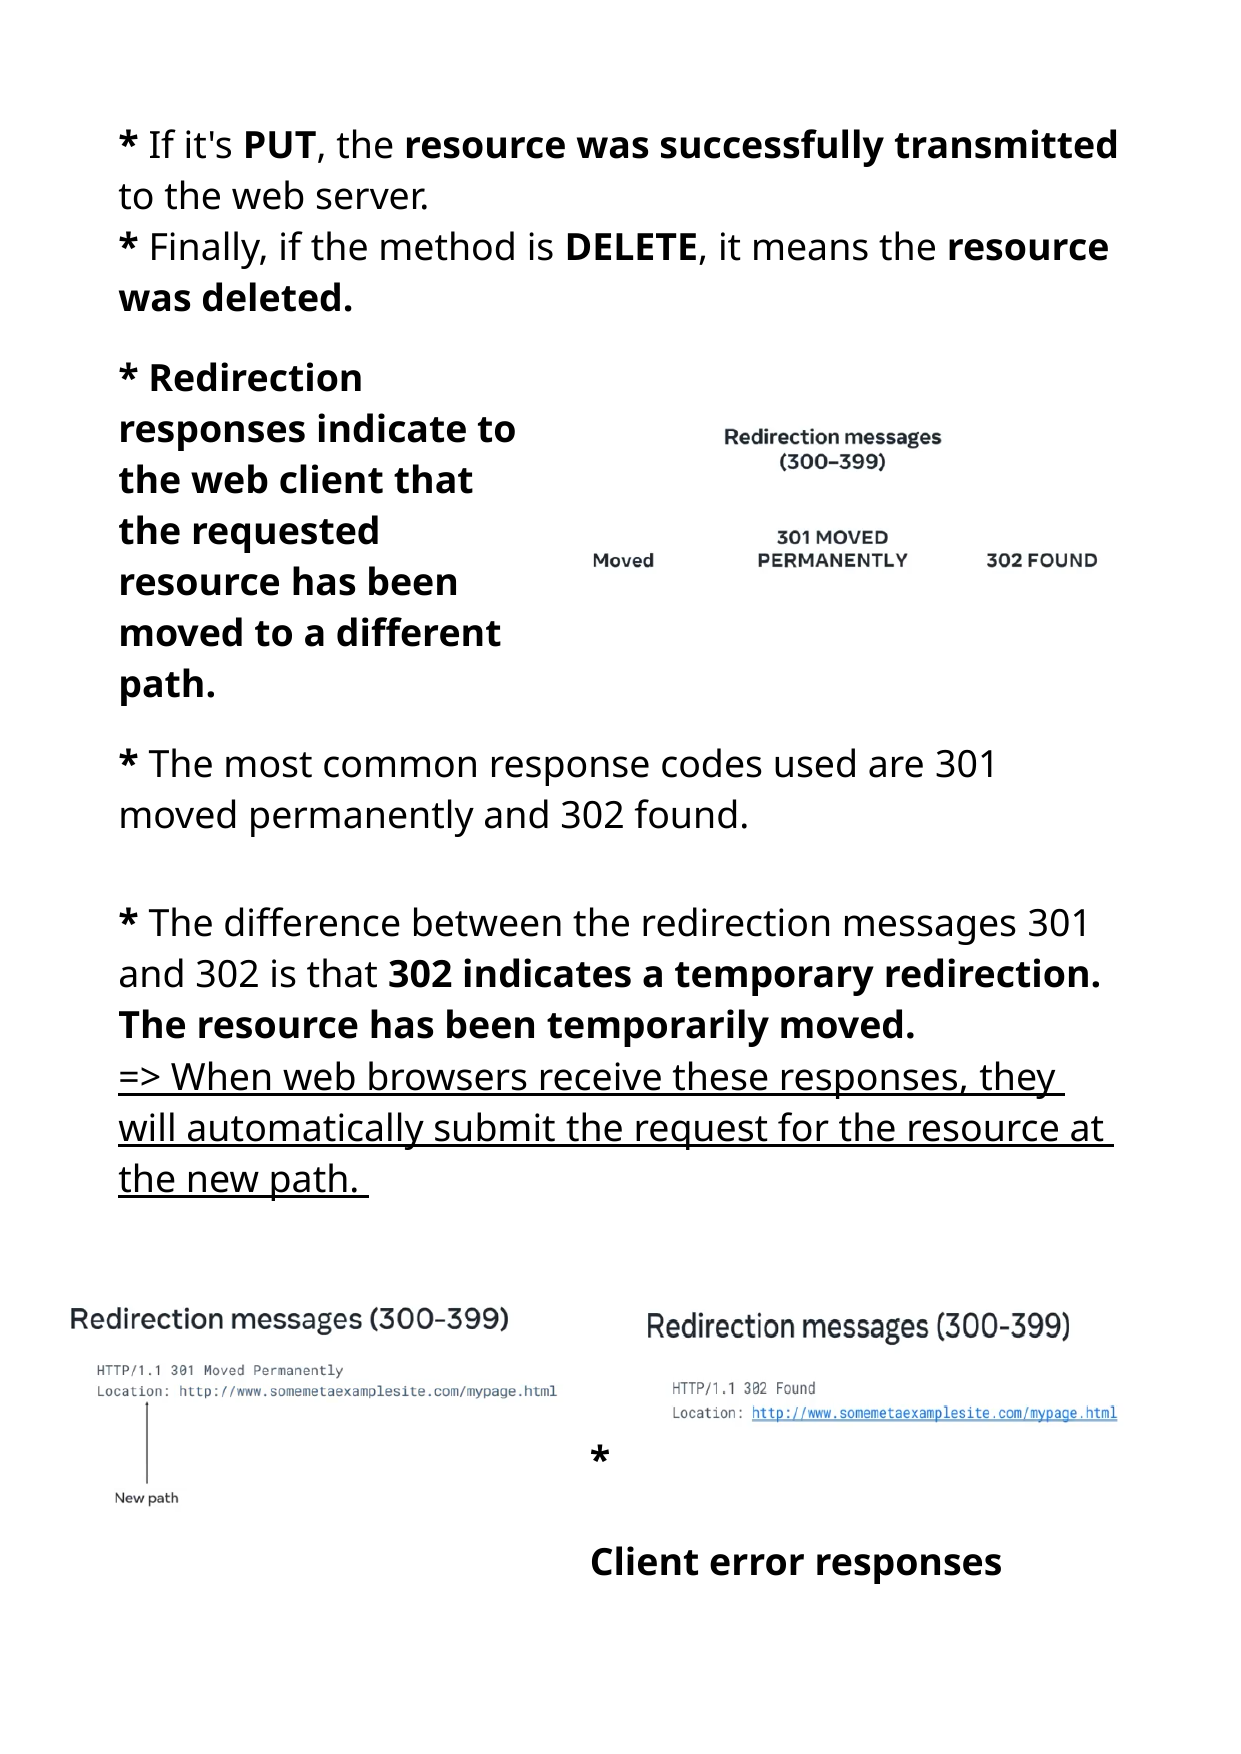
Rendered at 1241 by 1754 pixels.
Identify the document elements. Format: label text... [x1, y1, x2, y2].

picture [535, 401, 1146, 620]
text * Finally, if the method is DELETE, it means the resource was deleted. [118, 220, 1122, 322]
text * Client error responses [118, 1433, 1122, 1586]
text * Redirection responses indicate to the web client that the requested resource has been moved to a different path. [118, 351, 1122, 708]
text => When web browsers receive these responses, they will automatically submit the request for the resource at the new path. [118, 1050, 1122, 1203]
text * The most common response codes used are 301 moved permanently and 302 found. [118, 737, 1122, 839]
picture [636, 1237, 1143, 1534]
text * If it's PUT, the resource was successfully transmitted to the web server. [118, 118, 1122, 220]
text * The difference between the redirection messages 301 and 302 is that 302 indicates a temporary redirection. The resource has been temporarily moved. [118, 897, 1122, 1050]
picture [59, 1263, 590, 1541]
